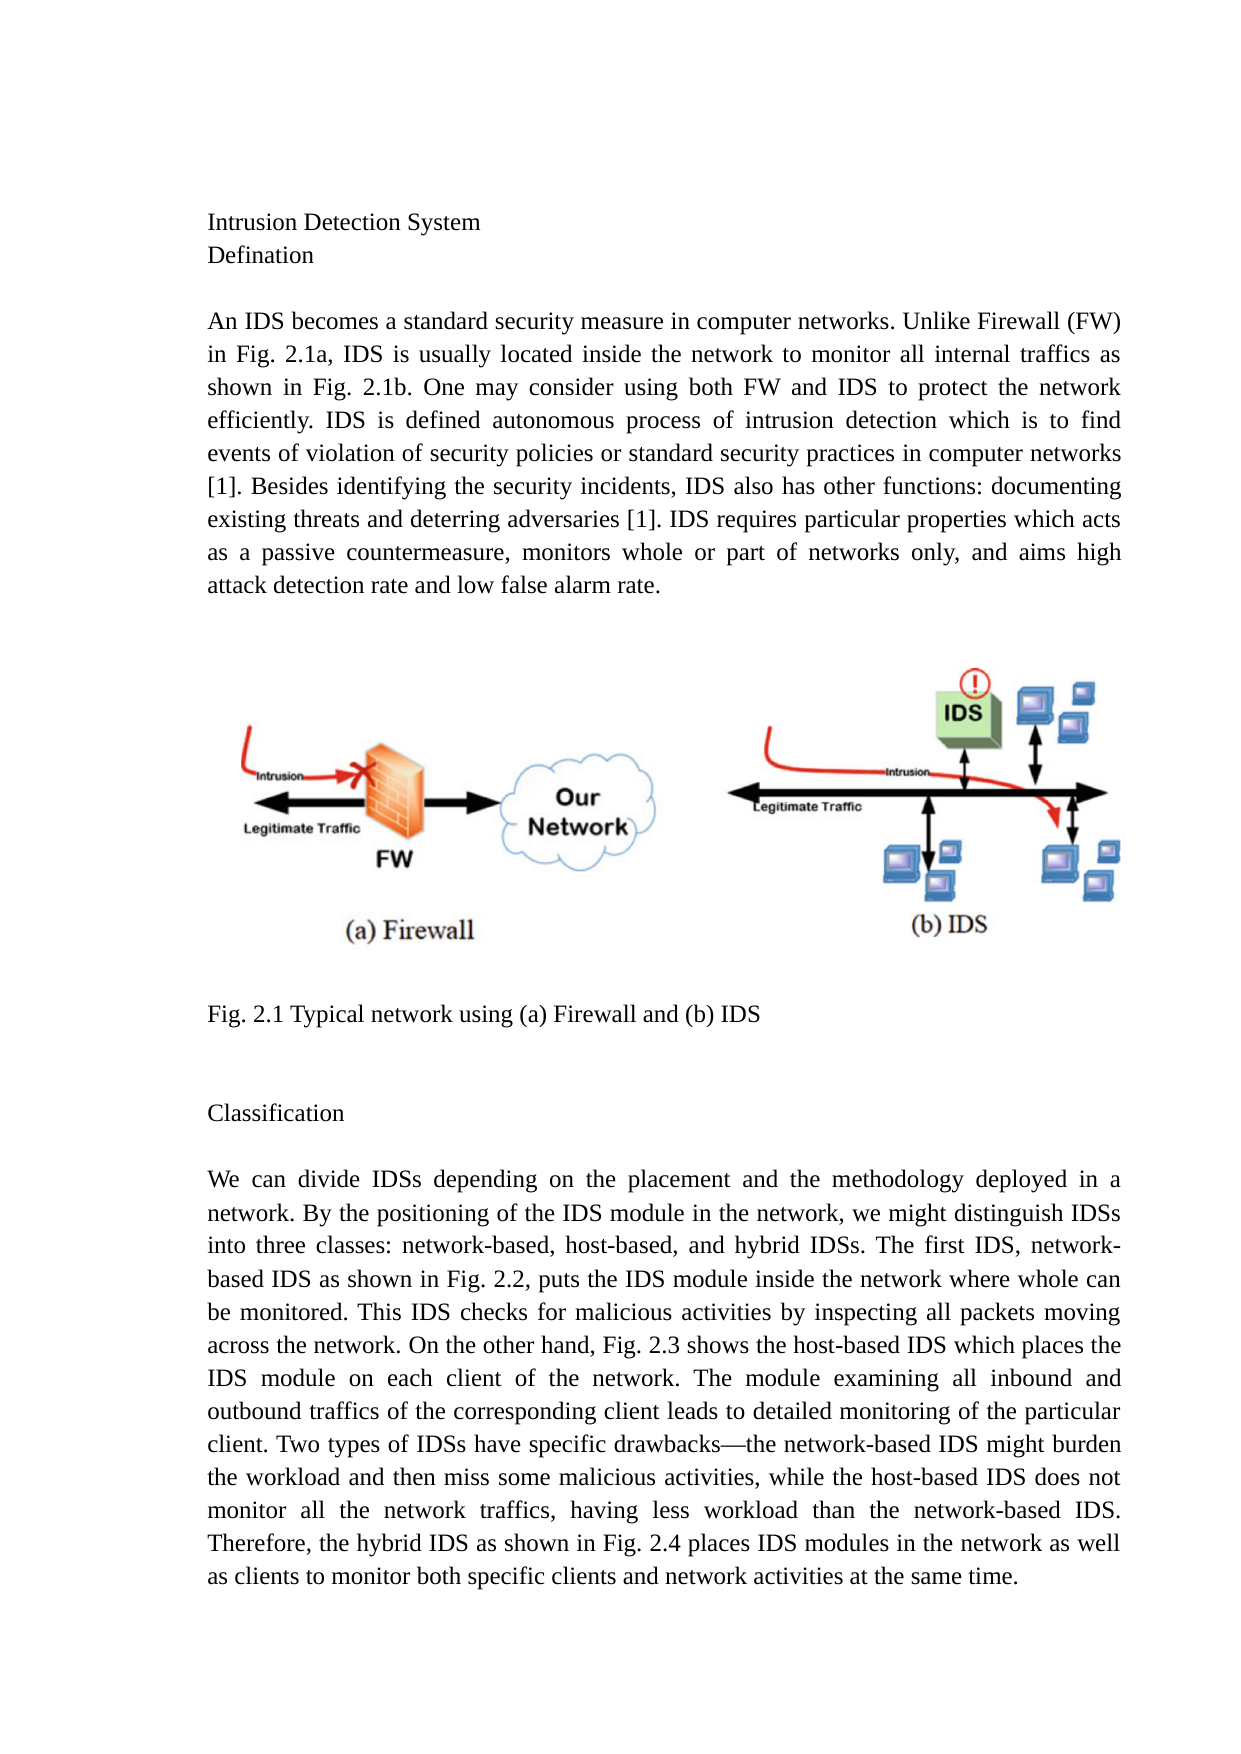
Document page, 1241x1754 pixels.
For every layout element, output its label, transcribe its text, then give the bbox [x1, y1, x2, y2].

text Defination [207, 240, 1122, 269]
text We can divide IDSs depending on the placement and the methodology deployed in a network. By the positioning of the IDS module in the network, we might distinguish IDSs into three classes: network-based, host-based, and hybrid IDSs. The first IDS, network-based IDS as shown in Fig. 2.2, puts the IDS module inside the network where whole can be monitored. This IDS checks for malicious activities by inspecting all packets moving across the network. On the other hand, Fig. 2.3 shows the host-based IDS which places the IDS module on each client of the network. The module examining all inbound and outbound traffics of the corresponding client leads to detailed monitoring of the particular client. Two types of IDSs have specific drawbacks—the network-based IDS might burden the workload and then miss some malicious activities, while the host-based IDS does not monitor all the network traffics, having less workload than the network-based IDS. Therefore, the hybrid IDS as shown in Fig. 2.4 places IDS modules in the network as well as clients to monitor both specific clients and network activities at the same time. [207, 1164, 1122, 1589]
text Classification [207, 1098, 1122, 1127]
picture [705, 661, 1182, 946]
text An IDS becomes a standard security measure in computer networks. Unlike Firewall (FW) in Fig. 2.1a, IDS is usually located inside the network to monitor all internal traffics as shown in Fig. 2.1b. One may consider using both FW and IDS to protect the network efficiently. IDS is defined autonomous process of intrusion detection which is to find events of violation of security policies or standard security practices in computer networks [1]. Besides identifying the security incidents, IDS also has other functions: documenting existing threats and deterring adversaries [1]. IDS requires particular properties which acts as a passive countermeasure, monitors whole or part of networks only, and aims high attack detection rate and low false alarm rate. [207, 306, 1122, 599]
picture [218, 661, 678, 963]
text Fig. 2.1 Typical network using (a) Firewall and (b) IDS [207, 999, 1122, 1028]
text Intrusion Detection System [207, 207, 1122, 236]
